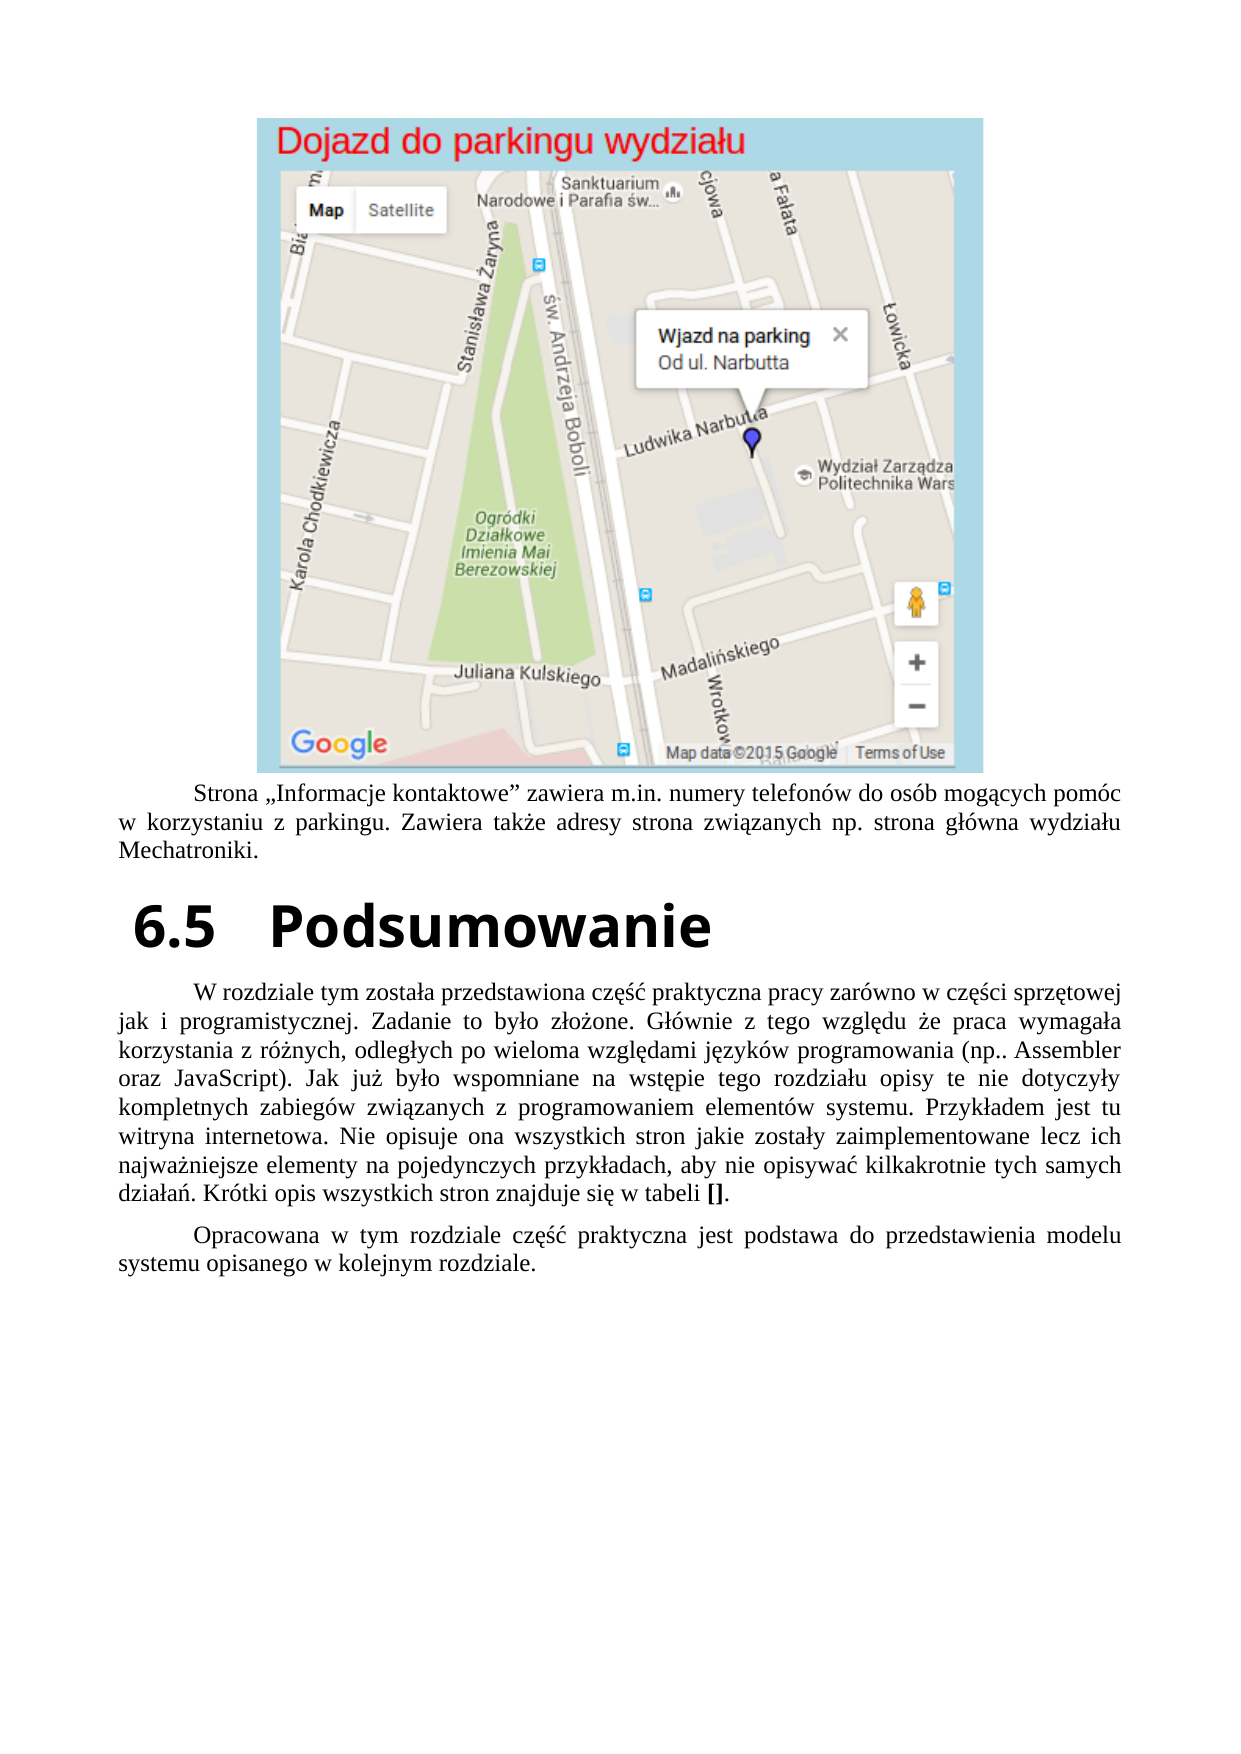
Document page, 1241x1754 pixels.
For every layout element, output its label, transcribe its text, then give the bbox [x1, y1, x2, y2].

text Strona „Informacje kontaktowe” zawiera m.in. numery telefonów do osób mogących pomóc w korzystaniu z parkingu. Zawiera także adresy strona związanych np. strona główna wydziału Mechatroniki. [118, 778, 1122, 864]
text W rozdziale tym została przedstawiona część praktyczna pracy zarówno w części sprzętowej jak i programistycznej. Zadanie to było złożone. Głównie z tego względu że praca wymagała korzystania z różnych, odległych po wieloma względami języków programowania (np.. Assembler oraz JavaScript). Jak już było wspomniane na wstępie tego rozdziału opisy te nie dotyczyły kompletnych zabiegów związanych z programowaniem elementów systemu. Przykładem jest tu witryna internetowa. Nie opisuje ona wszystkich stron jakie zostały zaimplementowane lecz ich najważniejsze elementy na pojedynczych przykładach, aby nie opisywać kilkakrotnie tych samych działań. Krótki opis wszystkich stron znajduje się w tabeli []. [118, 977, 1122, 1207]
text Opracowana w tym rozdziale część praktyczna jest podstawa do przedstawienia modelu systemu opisanego w kolejnym rozdziale. [118, 1220, 1122, 1277]
picture [256, 118, 984, 773]
subtitle Podsumowanie [118, 885, 1122, 965]
